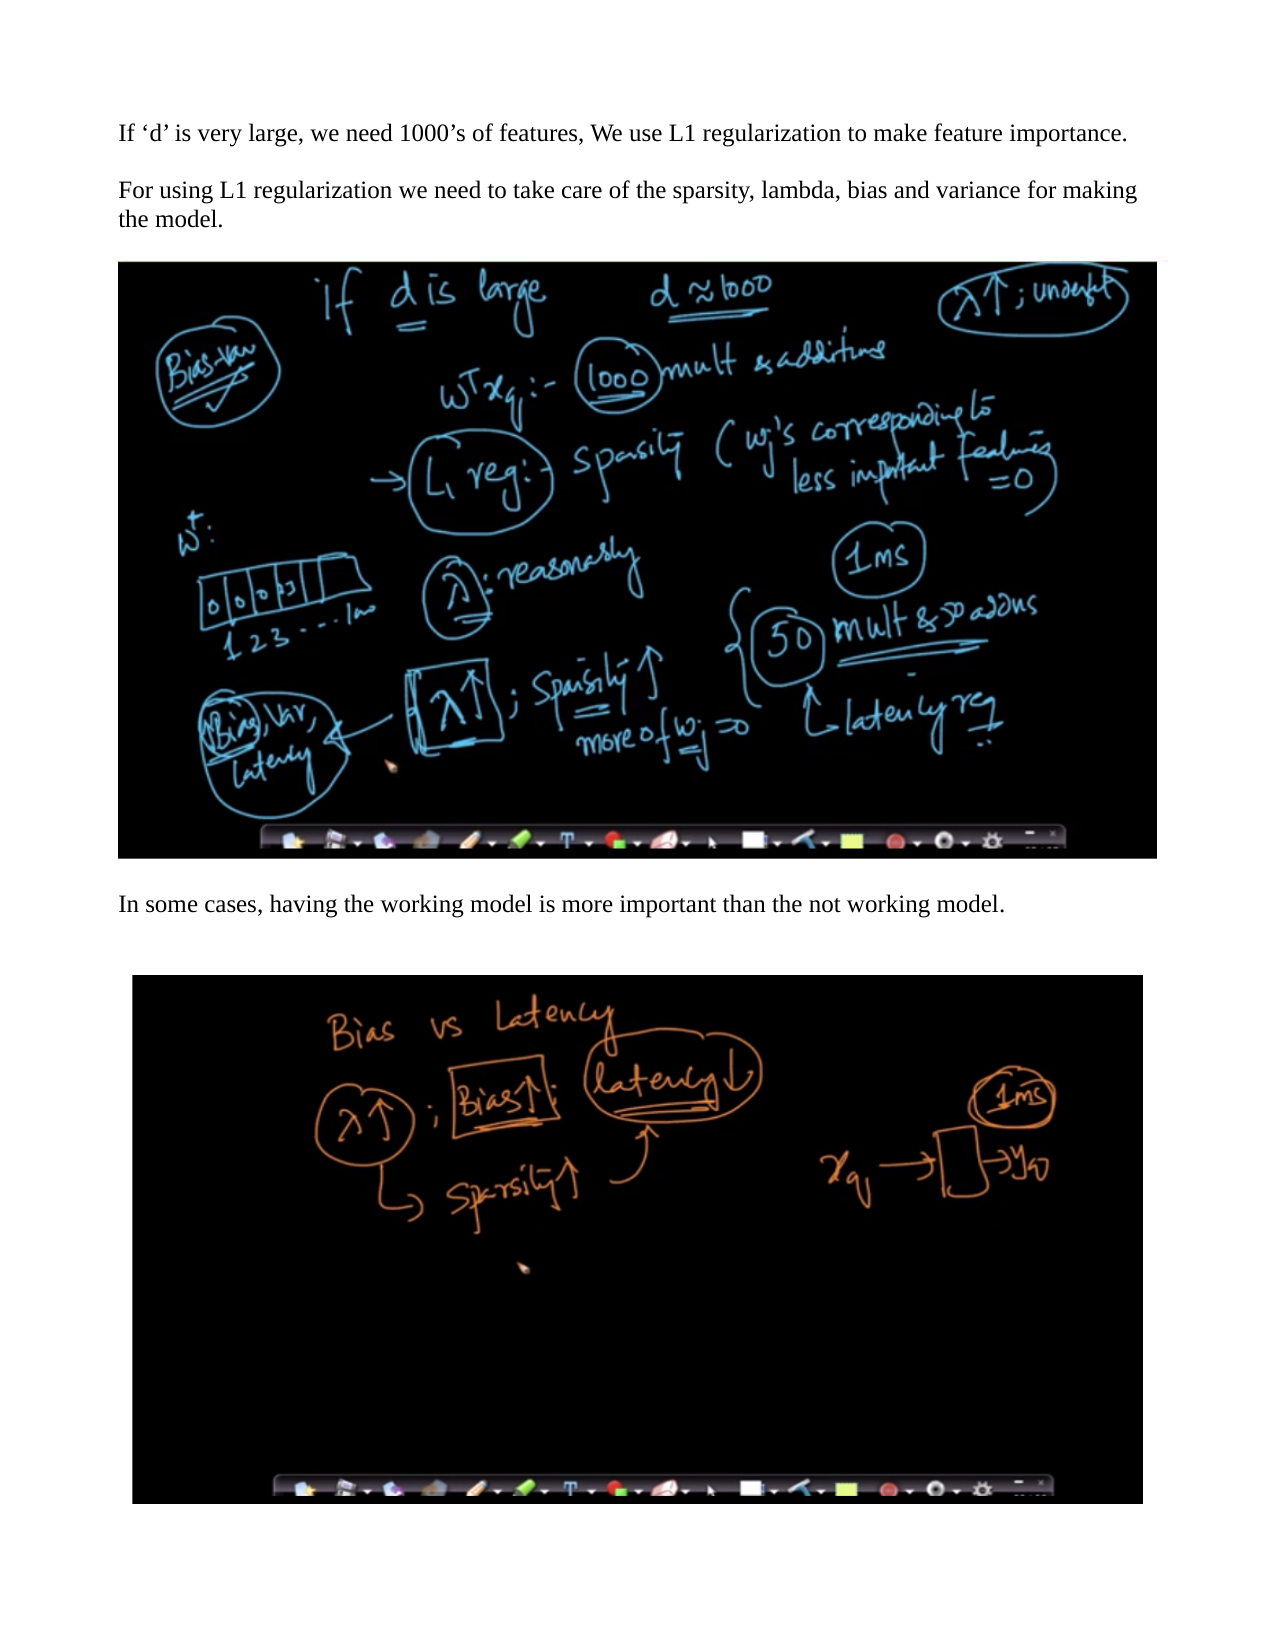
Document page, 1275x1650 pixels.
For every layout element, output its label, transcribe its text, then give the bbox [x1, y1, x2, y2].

picture [118, 261, 1157, 861]
text If ‘d’ is very large, we need 1000’s of features, We use L1 regularization to make feature importance. [118, 118, 1157, 147]
picture [132, 975, 1143, 1504]
text In some cases, having the working model is more important than the not working model. [118, 889, 1157, 918]
text For using L1 regularization we need to take care of the sparsity, lambda, bias and variance for making the model. [118, 176, 1157, 233]
